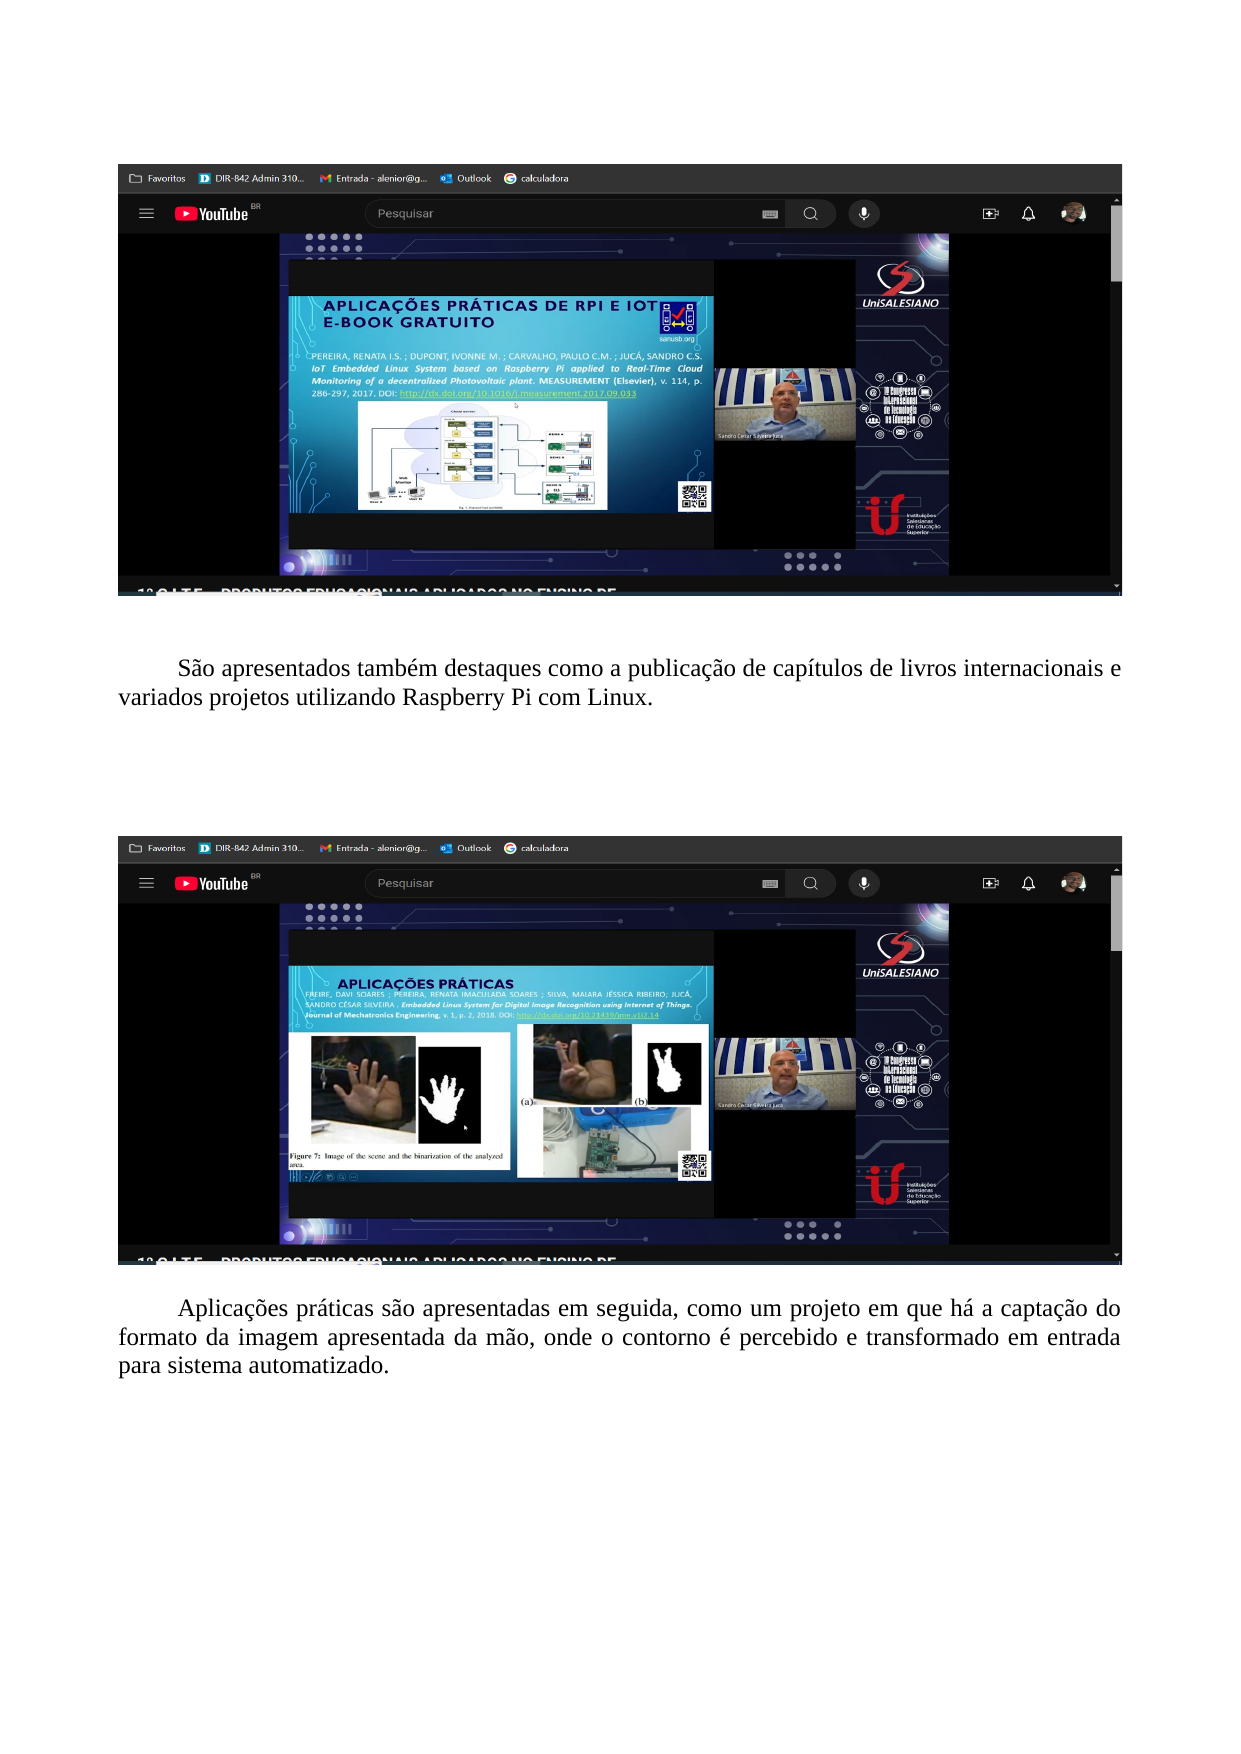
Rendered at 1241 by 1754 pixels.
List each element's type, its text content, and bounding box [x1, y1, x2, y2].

text São apresentados também destaques como a publicação de capítulos de livros internacionais e variados projetos utilizando Raspberry Pi com Linux. [118, 653, 1122, 710]
picture [118, 164, 1123, 596]
picture [118, 836, 1123, 1265]
text Aplicações práticas são apresentadas em seguida, como um projeto em que há a captação do formato da imagem apresentada da mão, onde o contorno é percebido e transformado em entrada para sistema automatizado. [118, 1293, 1122, 1379]
